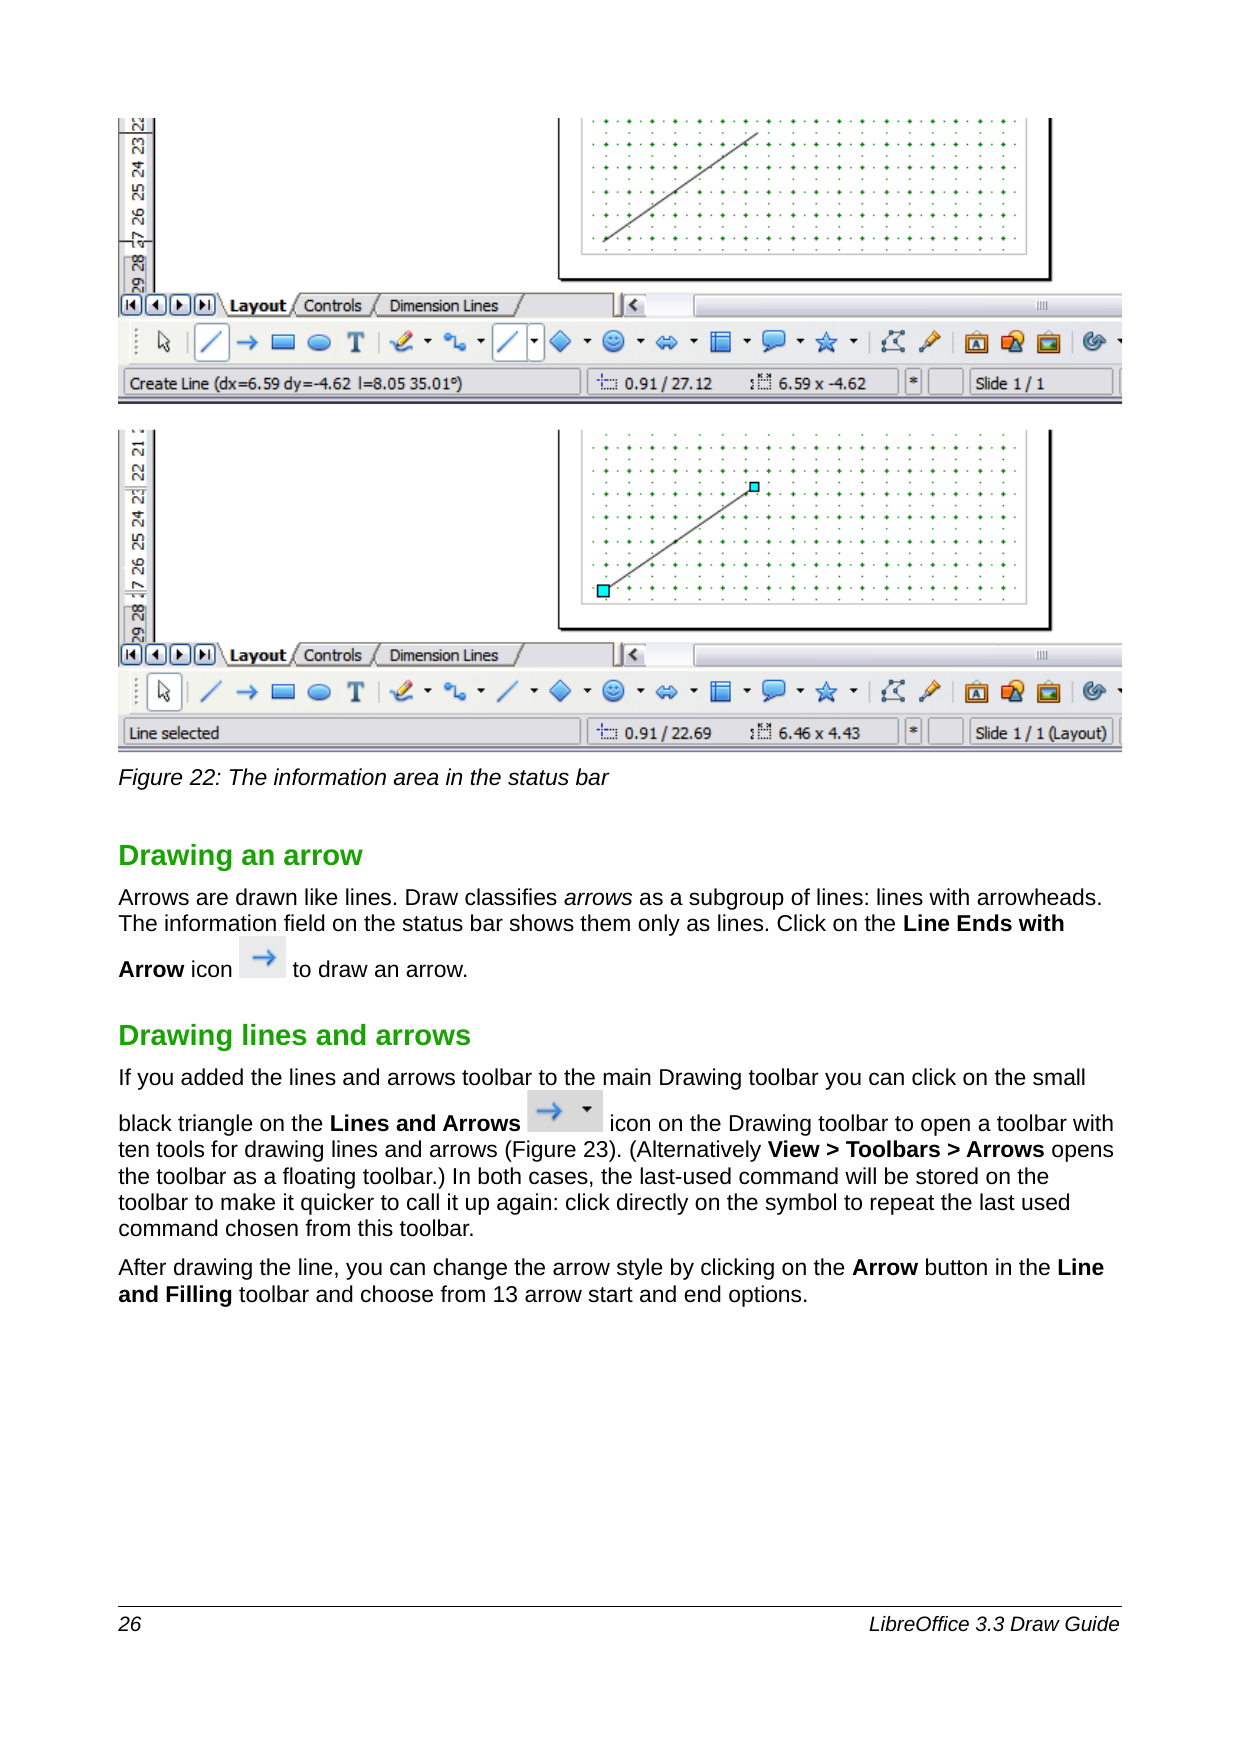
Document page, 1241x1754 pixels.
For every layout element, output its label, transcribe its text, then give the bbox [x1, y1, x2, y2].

picture [527, 1090, 603, 1132]
text Figure 22: The information area in the status bar [118, 764, 1122, 790]
text If you added the lines and arrows toolbar to the main Drawing toolbar you can click on the small black triangle on the Lines and Arrows icon on the Drawing toolbar to open a toolbar with ten tools for drawing lines and arrows (Figure 23). (Alternatively View > Toolbars > Arrows opens the toolbar as a floating toolbar.) In both cases, the last-used command will be stored on the toolbar to make it quicker to call it up again: click directly on the symbol to repeat the last used command chosen from this toolbar. [118, 1064, 1122, 1242]
picture [118, 118, 1123, 758]
subtitle Drawing an arrow [118, 838, 1122, 872]
text Arrows are drawn like lines. Draw classifies arrows as a subgroup of lines: lines with arrowheads. The information field on the status bar shows them only as lines. Click on the Line Ends with Arrow icon to draw an arrow. [118, 884, 1122, 982]
subtitle Drawing lines and arrows [118, 1018, 1122, 1051]
text After drawing the line, you can change the arrow style by clicking on the Arrow button in the Line and Filling toolbar and choose from 13 arrow start and end options. [118, 1254, 1122, 1307]
picture [239, 936, 287, 978]
